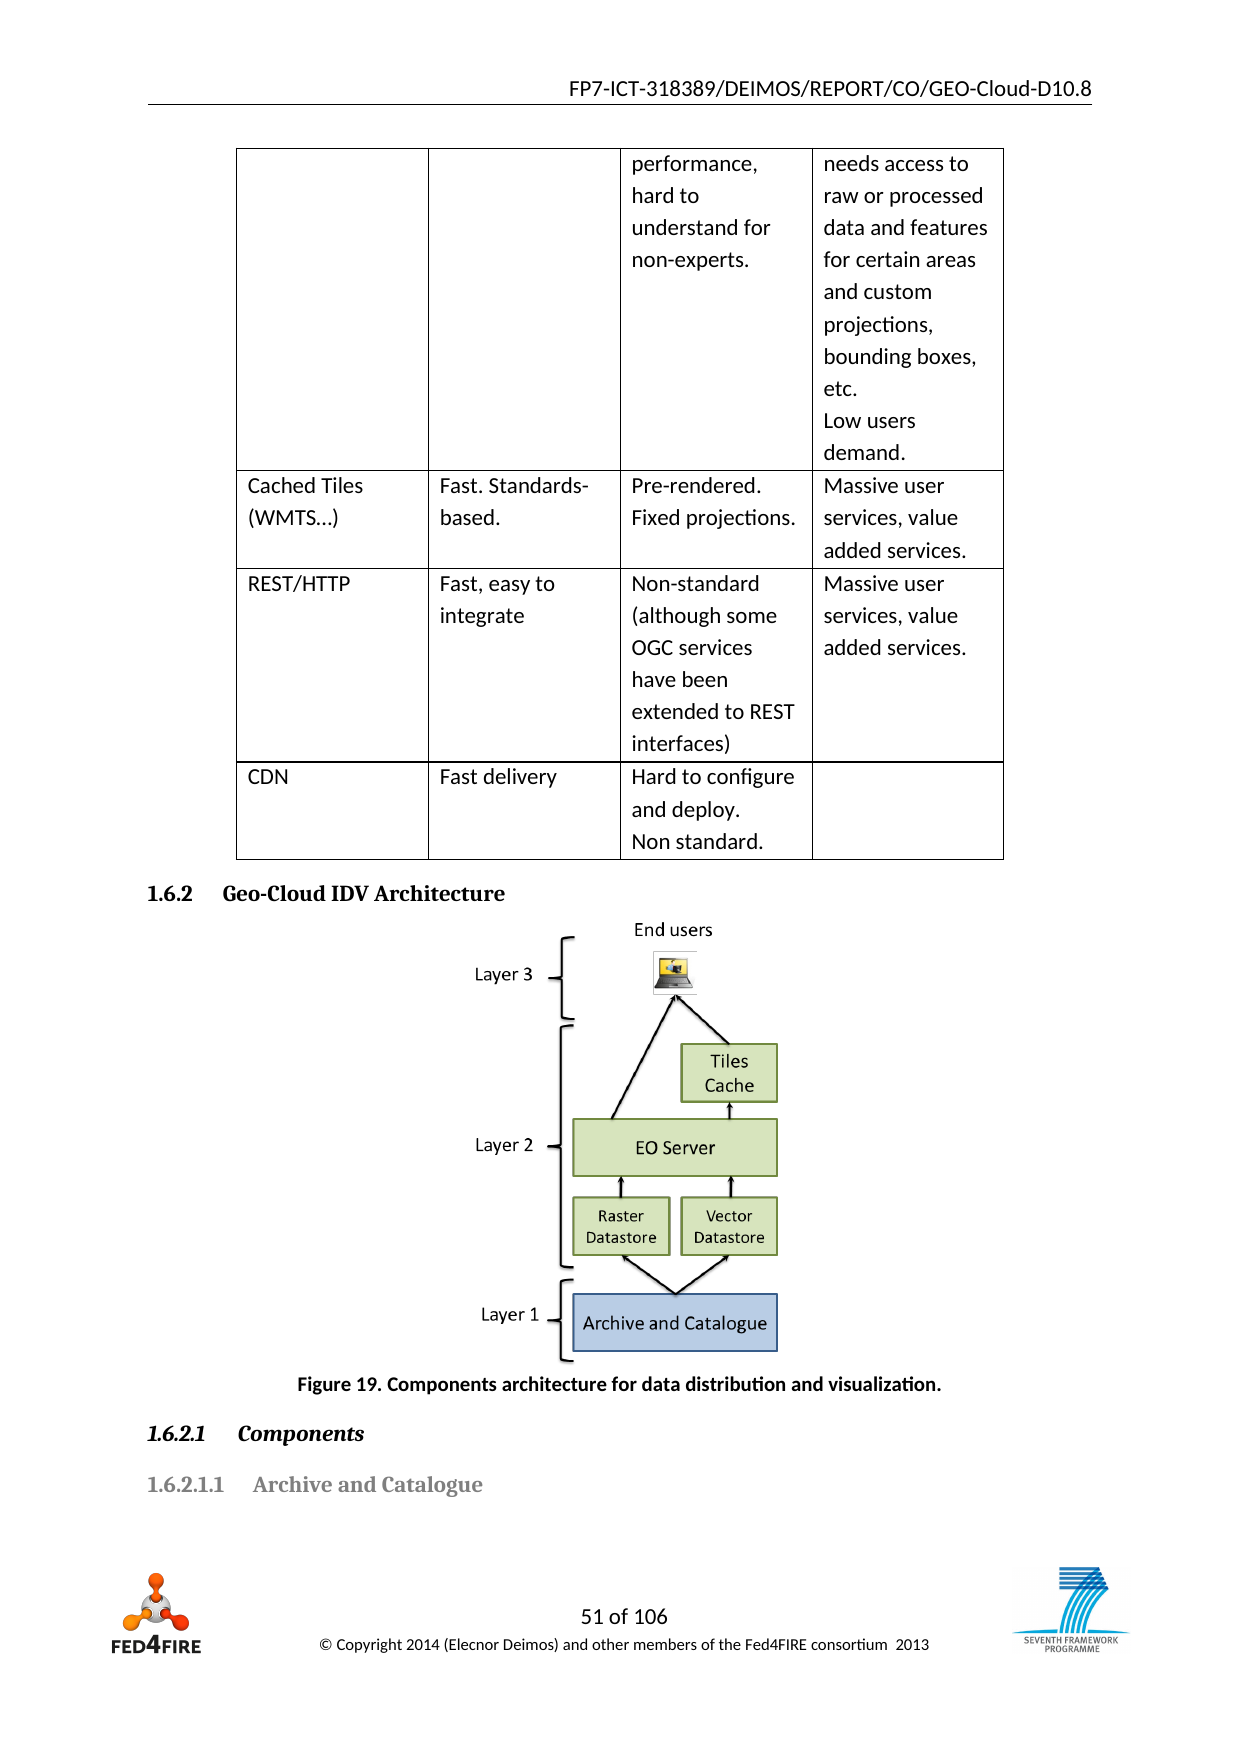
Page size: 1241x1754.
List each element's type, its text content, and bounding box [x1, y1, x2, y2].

table_cell REST/HTTP [237, 569, 428, 761]
table_cell [429, 149, 620, 470]
subtitle Archive and Catalogue [148, 1472, 1092, 1498]
table_cell Fast, easy to integrate [429, 569, 620, 761]
subtitle Components [148, 1421, 1092, 1447]
table_cell performance, hard to understand for non-experts. [621, 149, 812, 470]
table_cell Fast. Standards-based. [429, 471, 620, 568]
table_cell Massive user services, value added services. [813, 471, 1003, 568]
table_cell Non-standard (although some OGC services have been extended to REST interfaces) [621, 569, 812, 761]
subtitle Geo-Cloud IDV Architecture [148, 881, 1092, 907]
table_cell Cached Tiles (WMTS…) [237, 471, 428, 568]
table_cell Hard to configure and deploy. Non standard. [621, 763, 812, 859]
table_cell CDN [237, 763, 428, 859]
table_cell Pre-rendered. Fixed projections. [621, 471, 812, 568]
text Figure 19. Components architecture for data distribution and visualization. [148, 1371, 1092, 1396]
table_cell Fast delivery [429, 763, 620, 859]
table_cell needs access to raw or processed data and features for certain areas and custom projections, bounding boxes, etc. Low users demand. [813, 149, 1003, 470]
table_cell Massive user services, value added services. [813, 569, 1003, 761]
table_cell [237, 149, 428, 470]
table_cell [813, 763, 1003, 859]
